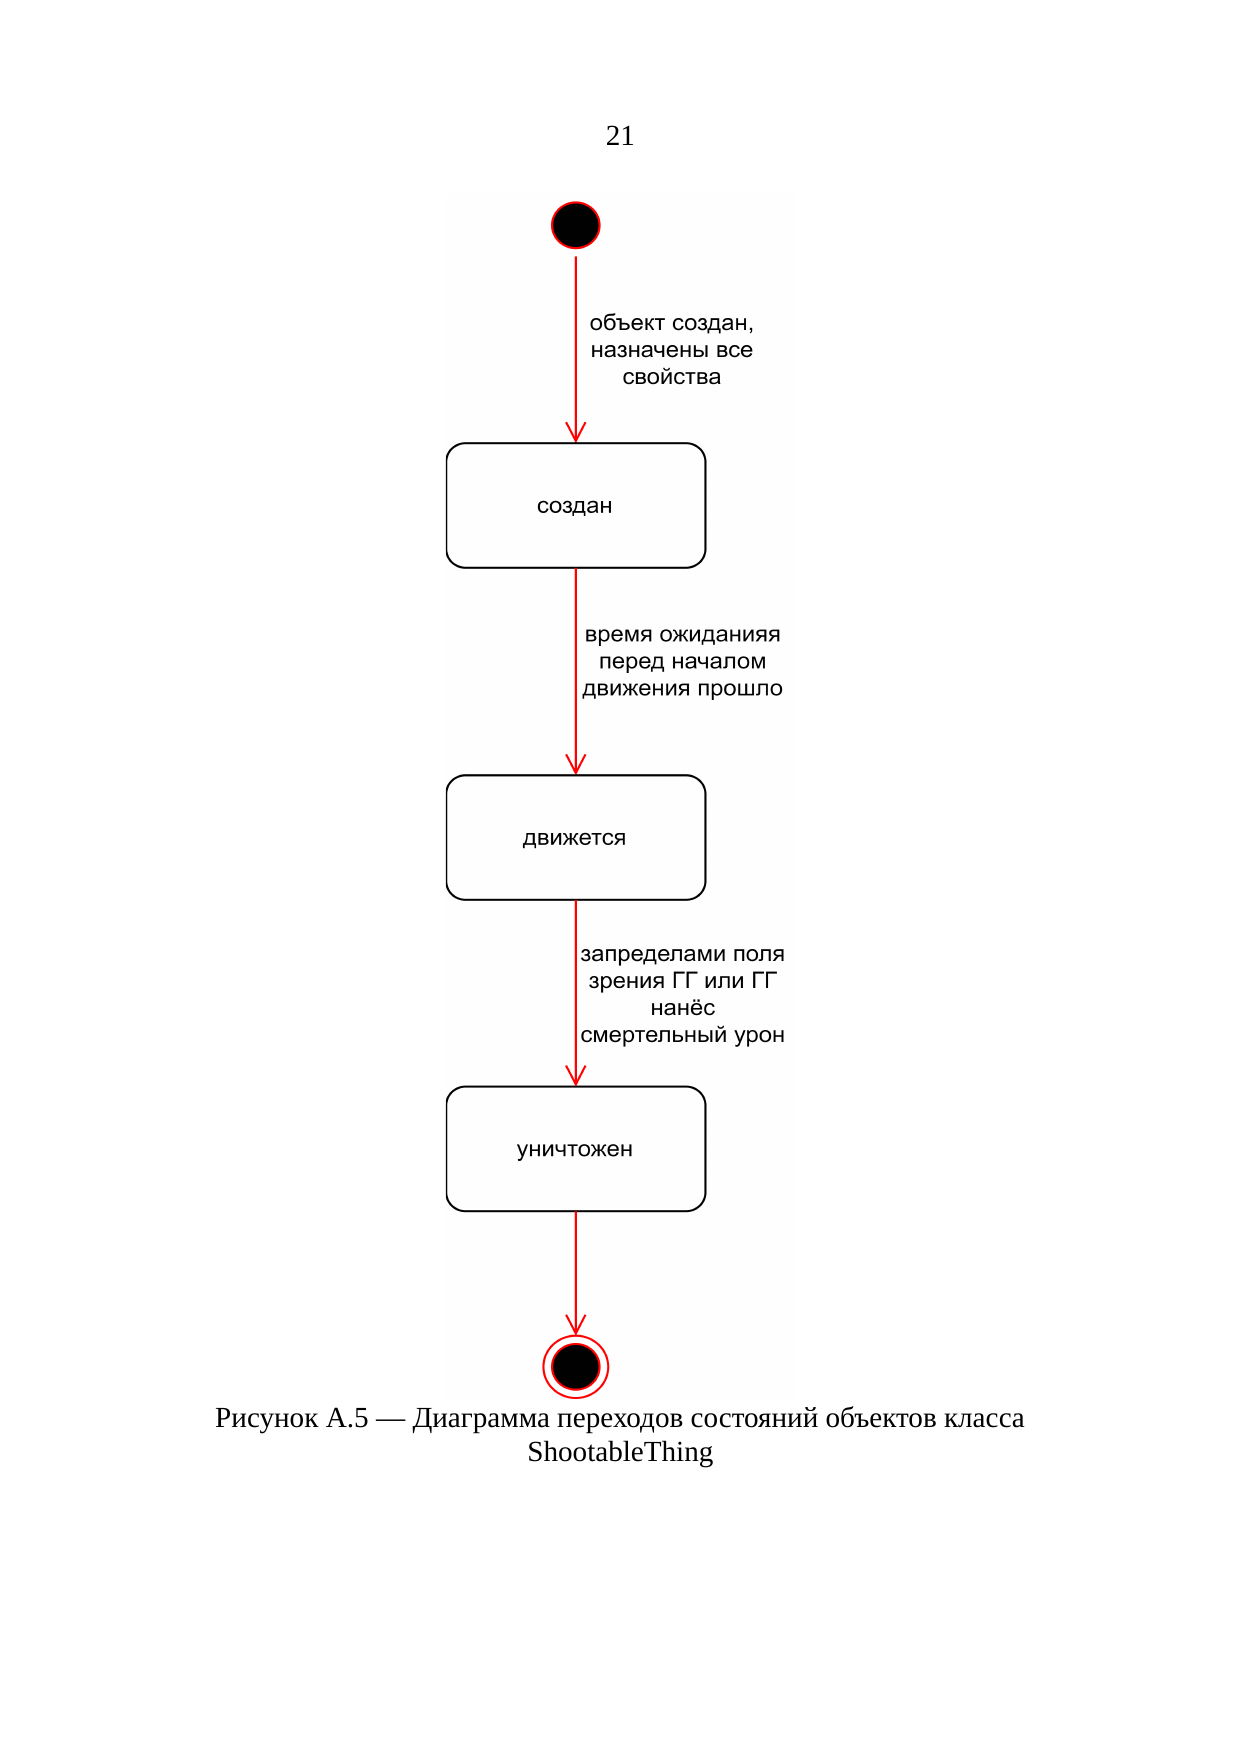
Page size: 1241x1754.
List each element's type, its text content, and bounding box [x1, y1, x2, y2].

text Рисунок А.5 — Диаграмма переходов состояний объектов класса ShootableThing [184, 194, 1056, 1468]
picture [445, 193, 795, 1401]
